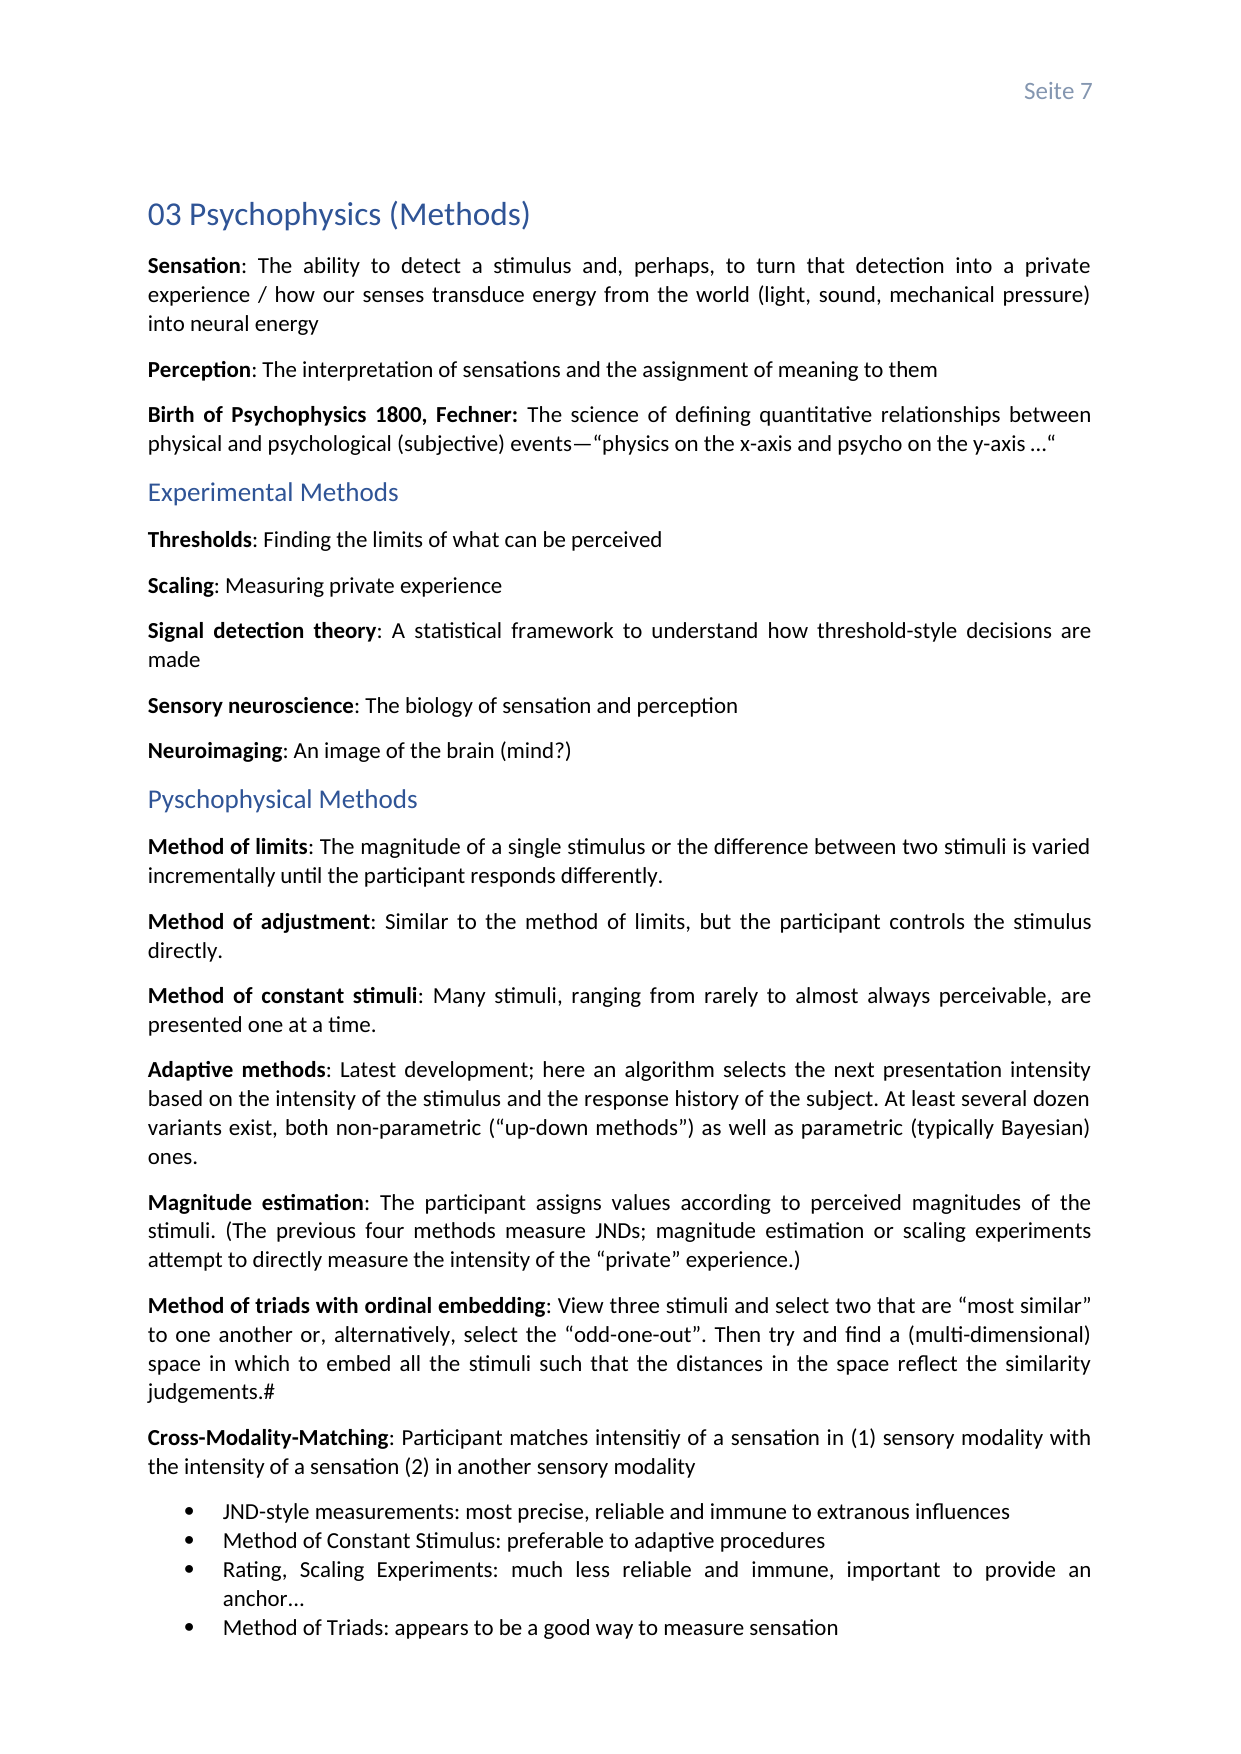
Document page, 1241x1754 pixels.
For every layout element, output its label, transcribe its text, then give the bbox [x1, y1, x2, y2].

text Sensory neuroscience: The biology of sensation and perception [148, 691, 1093, 719]
text Magnitude estimation: The participant assigns values according to perceived magnitudes of the stimuli. (The previous four methods measure JNDs; magnitude estimation or scaling experiments attempt to directly measure the intensity of the “private” experience.) [148, 1188, 1093, 1273]
text Sensation: The ability to detect a stimulus and, perhaps, to turn that detection into a private experience / how our senses transduce energy from the world (light, sound, mechanical pressure) into neural energy [148, 252, 1093, 337]
text Method of adjustment: Similar to the method of limits, but the participant controls the stimulus directly. [148, 907, 1093, 964]
subtitle 03 Psychophysics (Methods) [148, 193, 1093, 234]
text Neuroimaging: An image of the brain (mind?) [148, 736, 1093, 764]
list Method of Constant Stimulus: preferable to adaptive procedures [185, 1526, 1093, 1554]
text Cross-Modality-Matching: Participant matches intensitiy of a sensation in (1) sensory modality with the intensity of a sensation (2) in another sensory modality [148, 1423, 1093, 1480]
text Method of constant stimuli: Many stimuli, ranging from rarely to almost always perceivable, are presented one at a time. [148, 981, 1093, 1038]
text Perception: The interpretation of sensations and the assignment of meaning to them [148, 355, 1093, 383]
text Method of limits: The magnitude of a single stimulus or the difference between two stimuli is varied incrementally until the participant responds differently. [148, 832, 1093, 889]
text Thresholds: Finding the limits of what can be perceived [148, 525, 1093, 553]
list Method of Triads: appears to be a good way to measure sensation [185, 1613, 1093, 1641]
subtitle Experimental Methods [148, 475, 1093, 508]
list JND-style measurements: most precise, reliable and immune to extranous influences [185, 1497, 1093, 1525]
text Birth of Psychophysics 1800, Fechner: The science of defining quantitative relationships between physical and psychological (subjective) events—“physics on the x-axis and psycho on the y-axis …“ [148, 400, 1093, 457]
subtitle Pyschophysical Methods [148, 782, 1093, 815]
list Rating, Scaling Experiments: much less reliable and immune, important to provide an anchor... [185, 1555, 1093, 1612]
text Adaptive methods: Latest development; here an algorithm selects the next presentation intensity based on the intensity of the stimulus and the response history of the subject. At least several dozen variants exist, both non-parametric (“up-down methods”) as well as parametric (typically Bayesian) ones. [148, 1056, 1093, 1170]
text Method of triads with ordinal embedding: View three stimuli and select two that are “most similar” to one another or, alternatively, select the “odd-one-out”. Then try and find a (multi-dimensional) space in which to embed all the stimuli such that the distances in the space reflect the similarity judgements.# [148, 1291, 1093, 1406]
text Signal detection theory: A statistical framework to understand how threshold-style decisions are made [148, 616, 1093, 673]
text Scaling: Measuring private experience [148, 571, 1093, 599]
